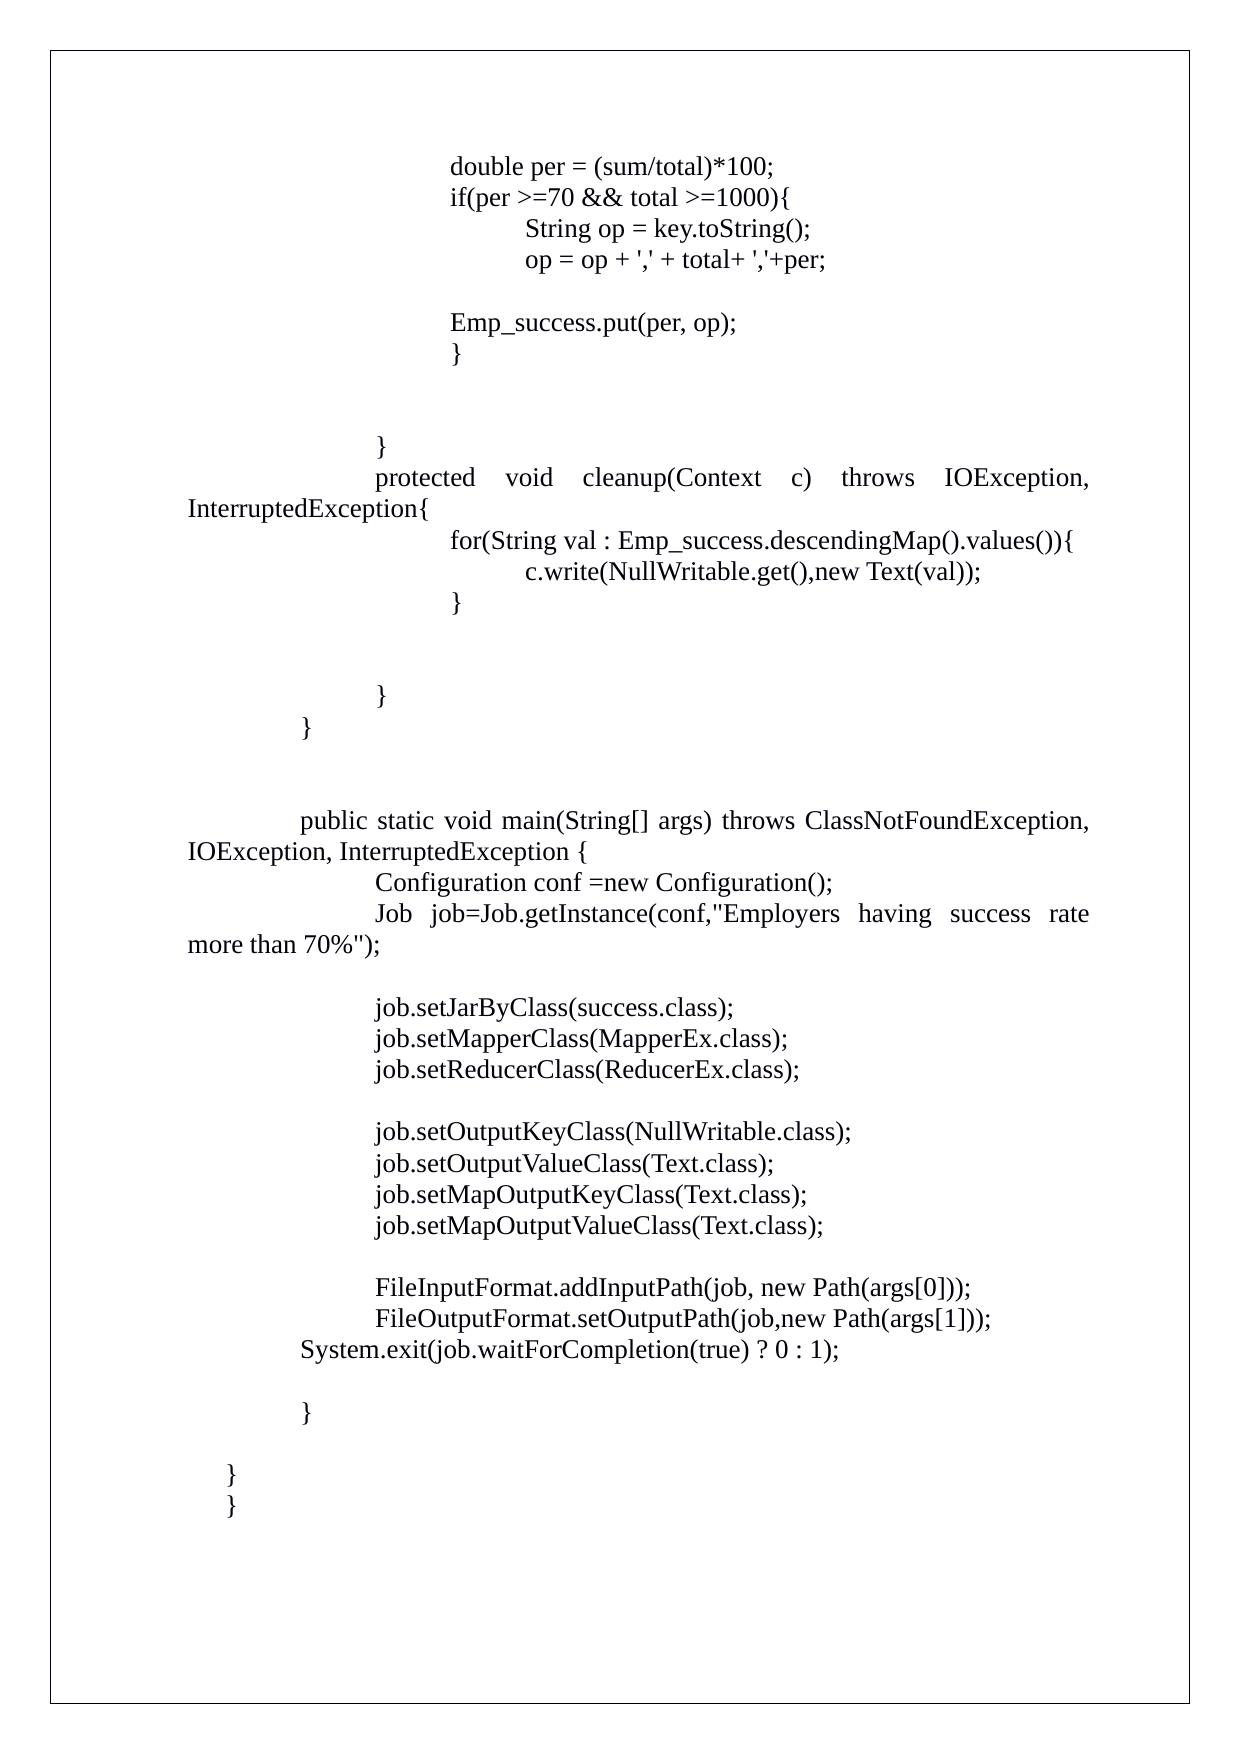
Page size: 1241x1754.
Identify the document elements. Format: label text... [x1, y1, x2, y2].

text Emp_success.put(per, op); [187, 306, 1090, 337]
text String op = key.toString(); [187, 212, 1090, 243]
text job.setMapOutputKeyClass(Text.class); [187, 1178, 1090, 1209]
text protected void cleanup(Context c) throws IOException, InterruptedException{ [187, 461, 1090, 524]
text job.setOutputKeyClass(NullWritable.class); [187, 1116, 1090, 1147]
text Job job=Job.getInstance(conf,"Employers having success rate more than 70%"); [187, 897, 1090, 960]
text job.setMapperClass(MapperEx.class); [187, 1022, 1090, 1053]
text } [187, 1396, 1090, 1427]
text } [187, 1489, 1090, 1520]
text } [187, 1458, 1090, 1489]
text job.setOutputValueClass(Text.class); [187, 1147, 1090, 1178]
text job.setReducerClass(ReducerEx.class); [187, 1053, 1090, 1084]
text if(per >=70 && total >=1000){ [187, 181, 1090, 212]
text op = op + ',' + total+ ','+per; [187, 243, 1090, 274]
text c.write(NullWritable.get(),new Text(val)); [187, 555, 1090, 586]
text for(String val : Emp_success.descendingMap().values()){ [187, 524, 1090, 555]
text Configuration conf =new Configuration(); [187, 866, 1090, 897]
text } [187, 711, 1090, 742]
text } [187, 679, 1090, 711]
text double per = (sum/total)*100; [187, 150, 1090, 181]
text } [187, 586, 1090, 617]
text } [187, 337, 1090, 368]
text FileOutputFormat.setOutputPath(job,new Path(args[1])); [187, 1302, 1090, 1333]
text System.exit(job.waitForCompletion(true) ? 0 : 1); [187, 1333, 1090, 1365]
text FileInputFormat.addInputPath(job, new Path(args[0])); [187, 1271, 1090, 1302]
text job.setMapOutputValueClass(Text.class); [187, 1209, 1090, 1240]
text } [187, 430, 1090, 461]
text job.setJarByClass(success.class); [187, 991, 1090, 1022]
text public static void main(String[] args) throws ClassNotFoundException, IOException, InterruptedException { [187, 804, 1090, 866]
